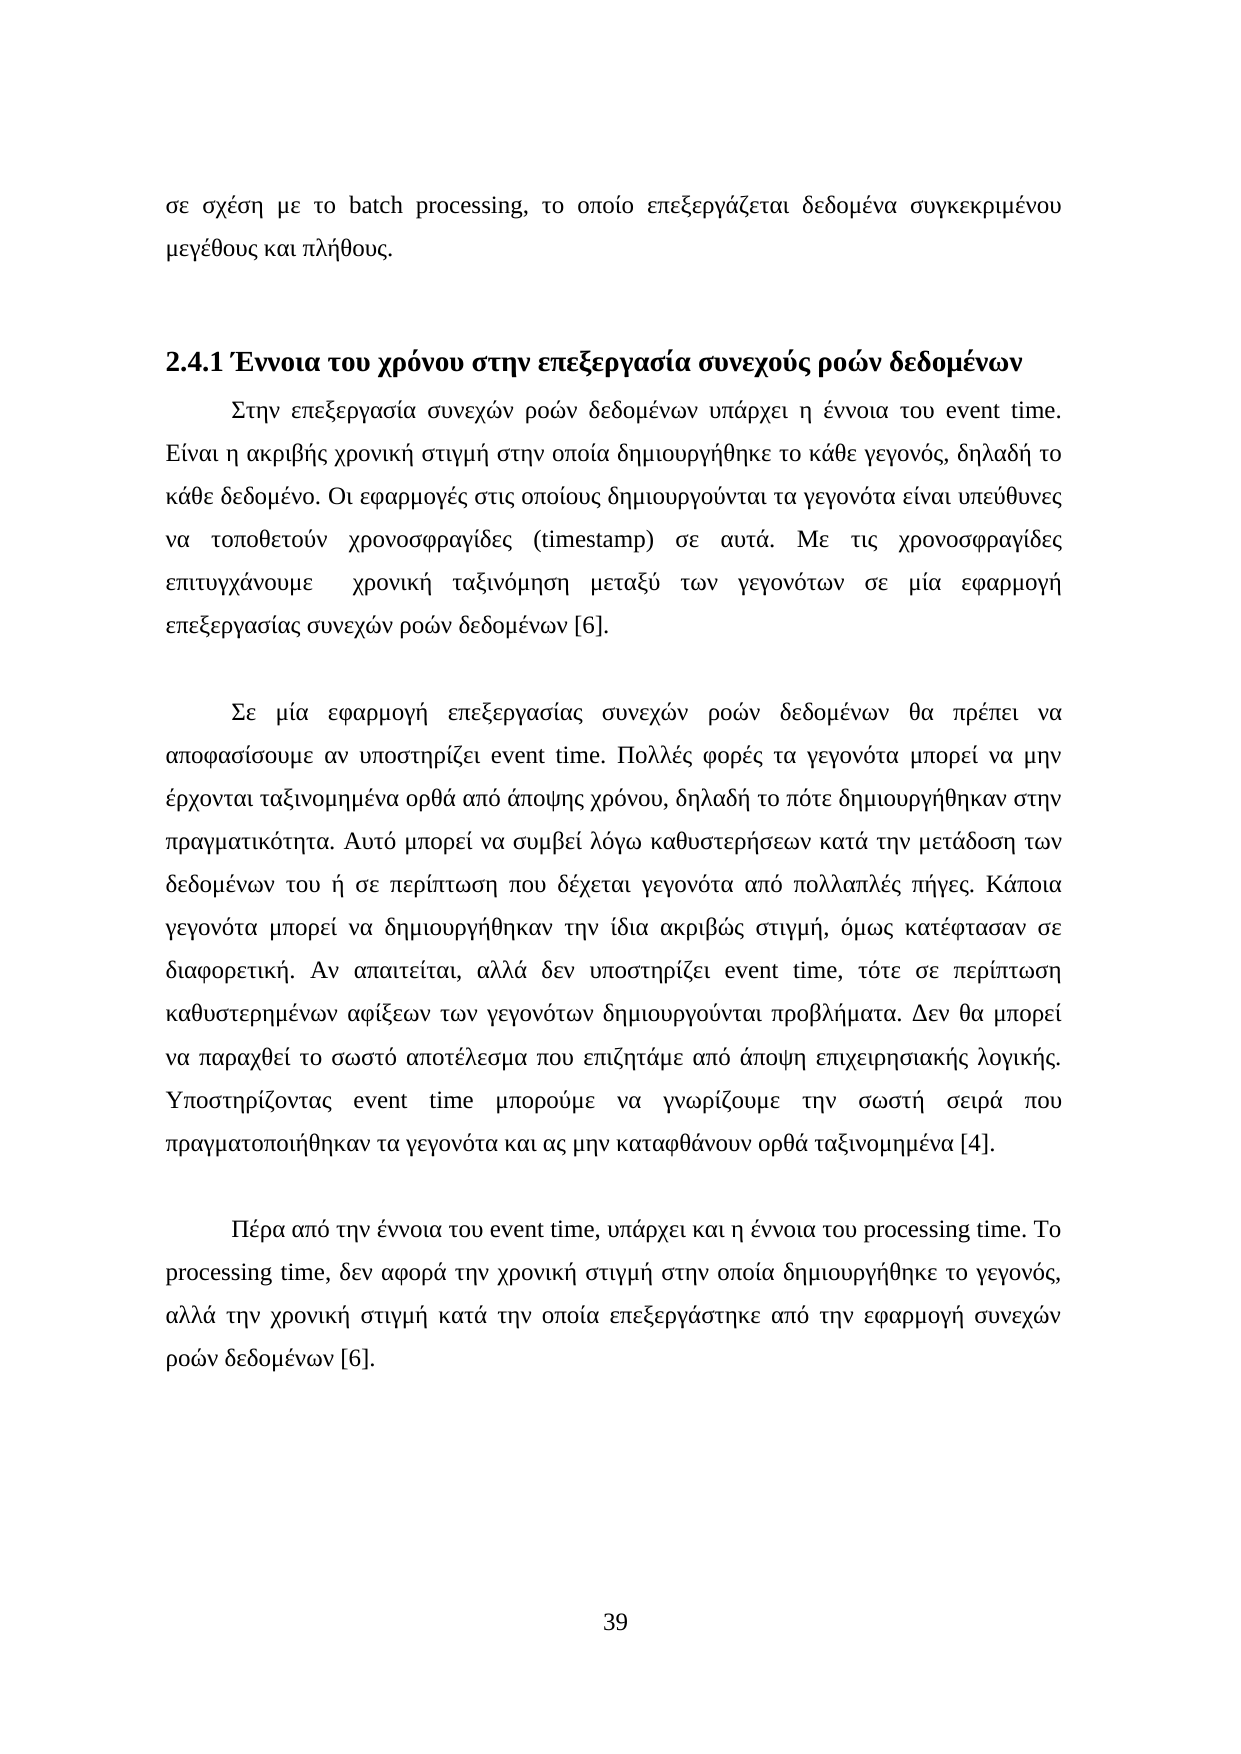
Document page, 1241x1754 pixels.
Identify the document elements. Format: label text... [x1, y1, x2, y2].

text Στην επεξεργασία συνεχών ροών δεδομένων υπάρχει η έννοια του event time. Είναι η ακριβής χρονική στιγμή στην οποία δημιουργήθηκε το κάθε γεγονός, δηλαδή το κάθε δεδομένο. Οι εφαρμογές στις οποίους δημιουργούνται τα γεγονότα είναι υπεύθυνες να τοποθετούν χρονοσφραγίδες (timestamp) σε αυτά. Με τις χρονοσφραγίδες επιτυγχάνουμε χρονική ταξινόμηση μεταξύ των γεγονότων σε μία εφαρμογή επεξεργασίας συνεχών ροών δεδομένων [6]. [165, 395, 1063, 639]
text Πέρα από την έννοια του event time, υπάρχει και η έννοια του processing time. Το processing time, δεν αφορά την χρονική στιγμή στην οποία δημιουργήθηκε το γεγονός, αλλά την χρονική στιγμή κατά την οποία επεξεργάστηκε από την εφαρμογή συνεχών ροών δεδομένων [6]. [165, 1214, 1063, 1372]
text σε σχέση με το batch processing, το οποίο επεξεργάζεται δεδομένα συγκεκριμένου μεγέθους και πλήθους. [165, 190, 1063, 262]
subtitle 2.4.1 Έννοια του χρόνου στην επεξεργασία συνεχούς ροών δεδομένων [165, 344, 1063, 378]
text Σε μία εφαρμογή επεξεργασίας συνεχών ροών δεδομένων θα πρέπει να αποφασίσουμε αν υποστηρίζει event time. Πολλές φορές τα γεγονότα μπορεί να μην έρχονται ταξινομημένα ορθά από άποψης χρόνου, δηλαδή το πότε δημιουργήθηκαν στην πραγματικότητα. Αυτό μπορεί να συμβεί λόγω καθυστερήσεων κατά την μετάδοση των δεδομένων του ή σε περίπτωση που δέχεται γεγονότα από πολλαπλές πήγες. Κάποια γεγονότα μπορεί να δημιουργήθηκαν την ίδια ακριβώς στιγμή, όμως κατέφτασαν σε διαφορετική. Αν απαιτείται, αλλά δεν υποστηρίζει event time, τότε σε περίπτωση καθυστερημένων αφίξεων των γεγονότων δημιουργούνται προβλήματα. Δεν θα μπορεί να παραχθεί το σωστό αποτέλεσμα που επιζητάμε από άποψη επιχειρησιακής λογικής. Υποστηρίζοντας event time μπορούμε να γνωρίζουμε την σωστή σειρά που πραγματοποιήθηκαν τα γεγονότα και ας μην καταφθάνουν ορθά ταξινομημένα [4]. [165, 697, 1063, 1157]
